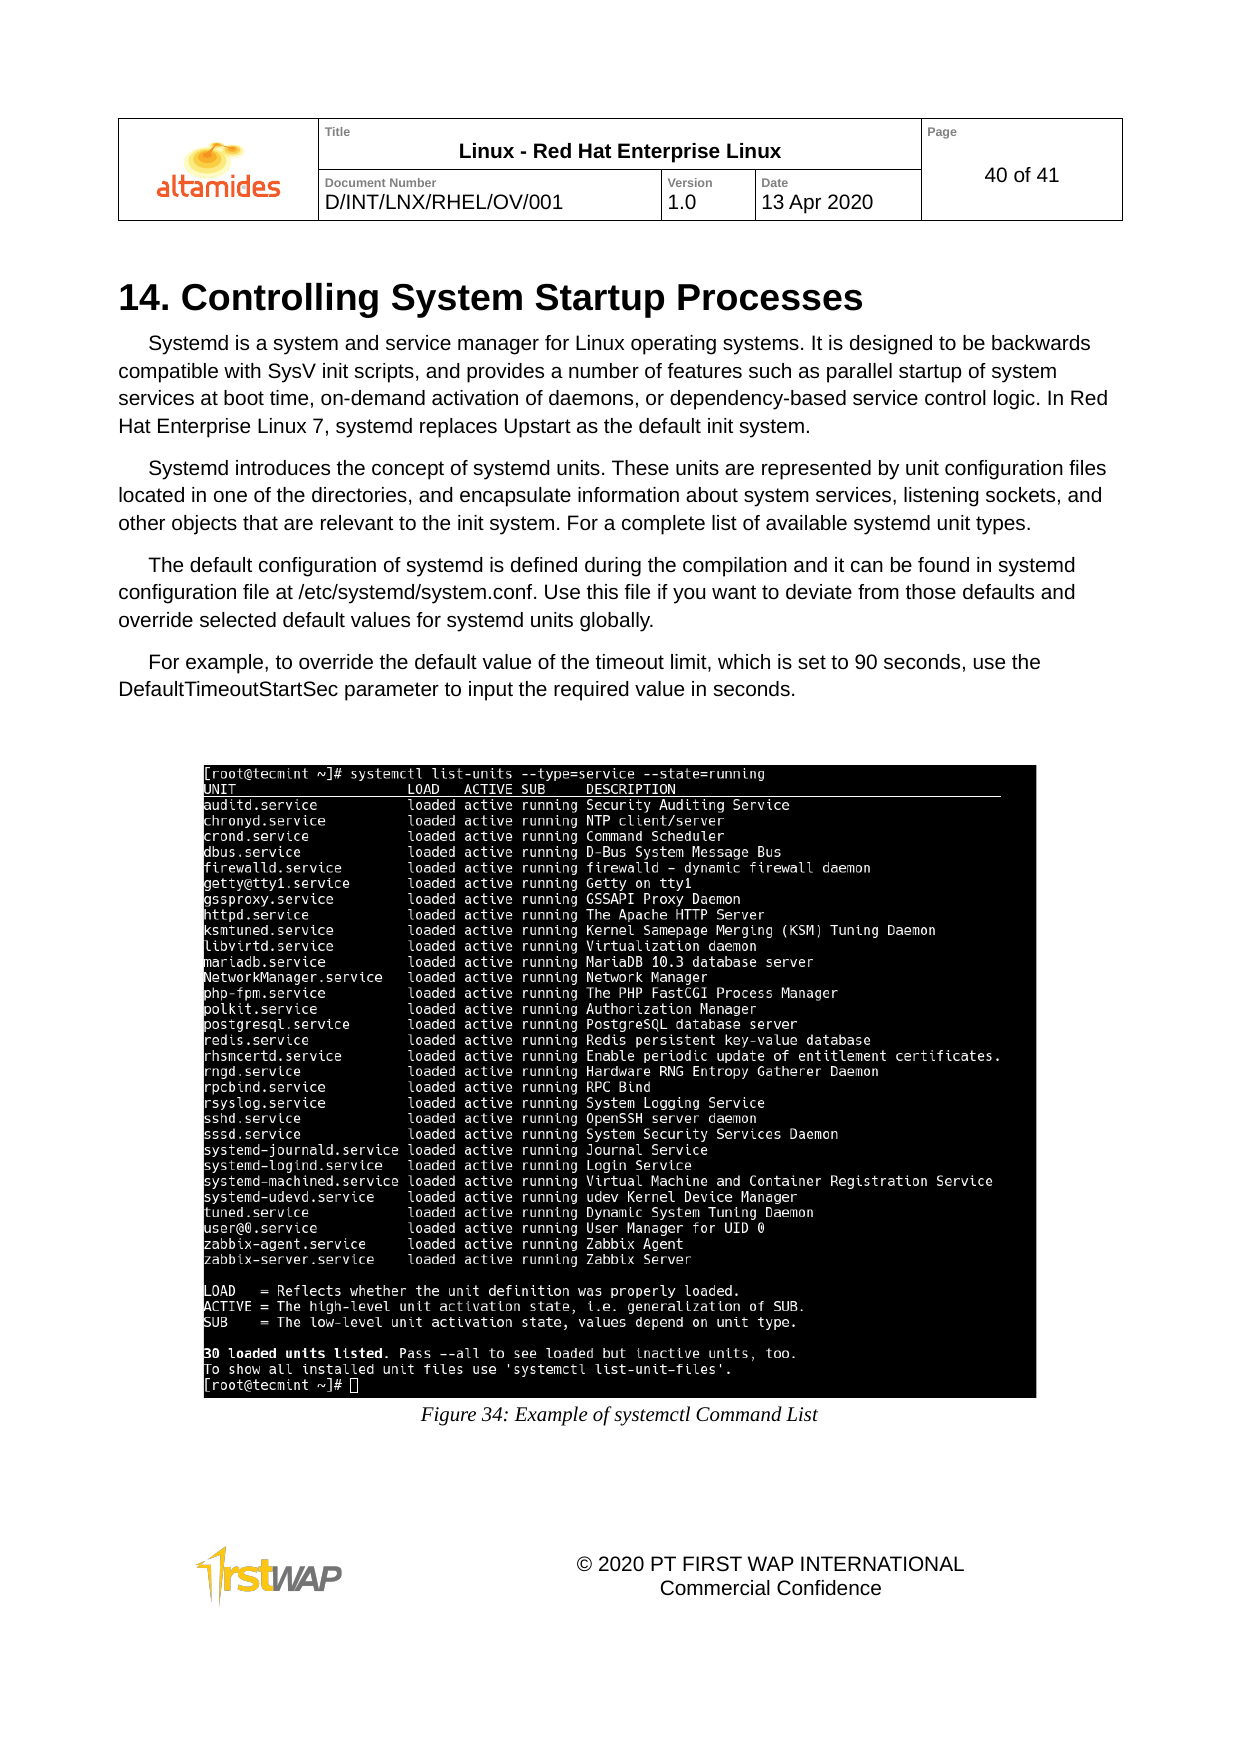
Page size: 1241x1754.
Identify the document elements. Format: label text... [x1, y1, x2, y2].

picture [203, 765, 1037, 1398]
text For example, to override the default value of the timeout limit, which is set to 90 seconds, use the DefaultTimeoutStartSec parameter to input the required value in seconds. [118, 650, 1122, 701]
text Systemd introduces the concept of systemd units. These units are represented by unit configuration files located in one of the directories, and encapsulate information about system services, listening sockets, and other objects that are relevant to the init system. For a complete list of available systemd unit types. [118, 456, 1122, 534]
text The default configuration of systemd is defined during the compilation and it can be found in systemd configuration file at /etc/systemd/system.conf. Use this file if you want to deviate from those defaults and override selected default values for systemd units globally. [118, 553, 1122, 632]
text Figure 34: Example of systemctl Command List [204, 1398, 1036, 1426]
picture [195, 1546, 342, 1607]
subtitle Controlling System Startup Processes [118, 275, 1122, 318]
text Systemd is a system and service manager for Linux operating systems. It is designed to be backwards compatible with SysV init scripts, and provides a number of features such as parallel startup of system services at boot time, on-demand activation of daemons, or dependency-based service control logic. In Red Hat Enterprise Linux 7, systemd replaces Upstart as the default init system. [118, 331, 1122, 437]
